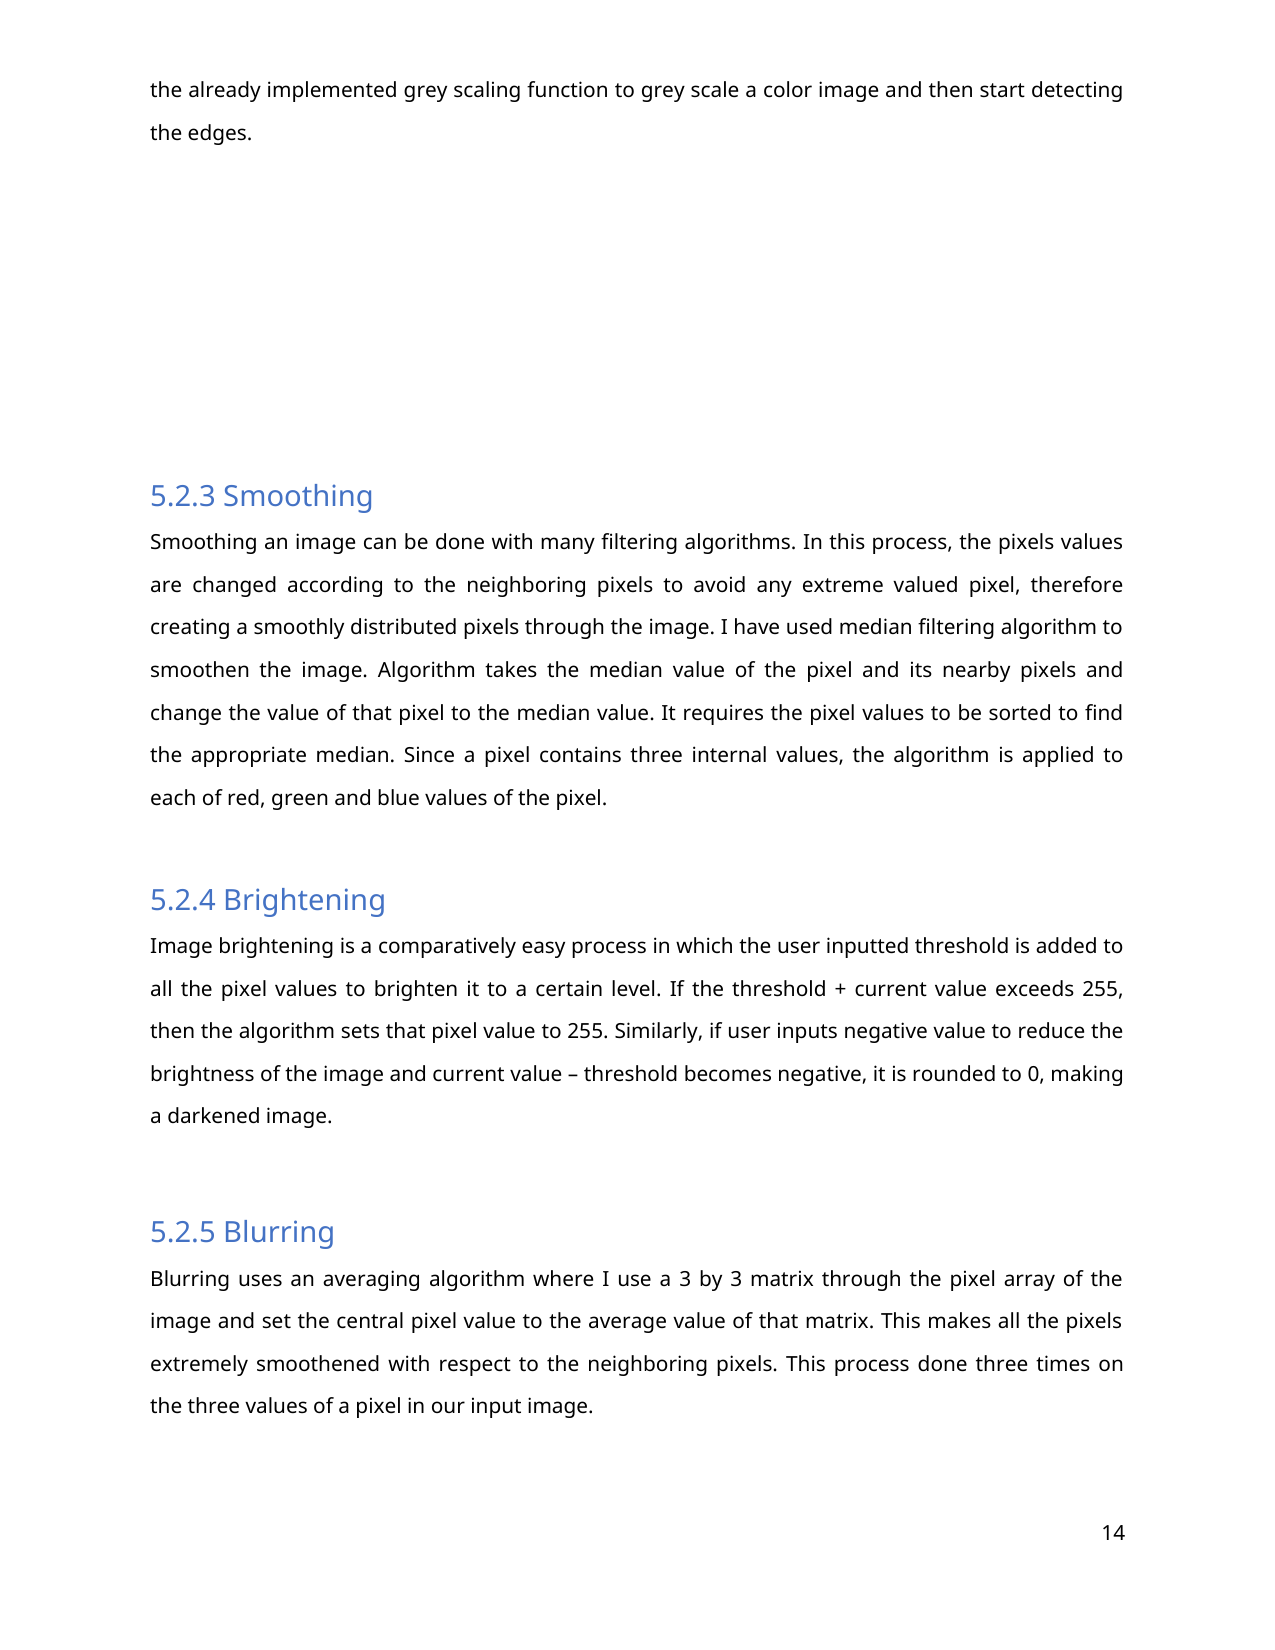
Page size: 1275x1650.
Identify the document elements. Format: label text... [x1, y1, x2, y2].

text Blurring uses an averaging algorithm where I use a 3 by 3 matrix through the pixel array of the image and set the central pixel value to the average value of that matrix. This makes all the pixels extremely smoothened with respect to the neighboring pixels. This process done three times on the three values of a pixel in our input image. [150, 1264, 1125, 1420]
text the already implemented grey scaling function to grey scale a color image and then start detecting the edges. [150, 75, 1125, 146]
text Smoothing an image can be done with many filtering algorithms. In this process, the pixels values are changed according to the neighboring pixels to avoid any extreme valued pixel, therefore creating a smoothly distributed pixels through the image. I have used median filtering algorithm to smoothen the image. Algorithm takes the median value of the pixel and its nearby pixels and change the value of that pixel to the median value. It requires the pixel values to be sorted to find the appropriate median. Since a pixel contains three internal values, the algorithm is applied to each of red, green and blue values of the pixel. [150, 527, 1125, 811]
text 5.2.3 Smoothing [150, 475, 1125, 515]
text Image brightening is a comparatively easy process in which the user inputted threshold is added to all the pixel values to brighten it to a certain level. If the threshold + current value exceeds 255, then the algorithm sets that pixel value to 255. Similarly, if user inputs negative value to reduce the brightness of the image and current value – threshold becomes negative, it is rounded to 0, making a darkened image. [150, 931, 1125, 1130]
text 5.2.4 Brightening [150, 879, 1125, 918]
text 5.2.5 Blurring [150, 1212, 1125, 1251]
